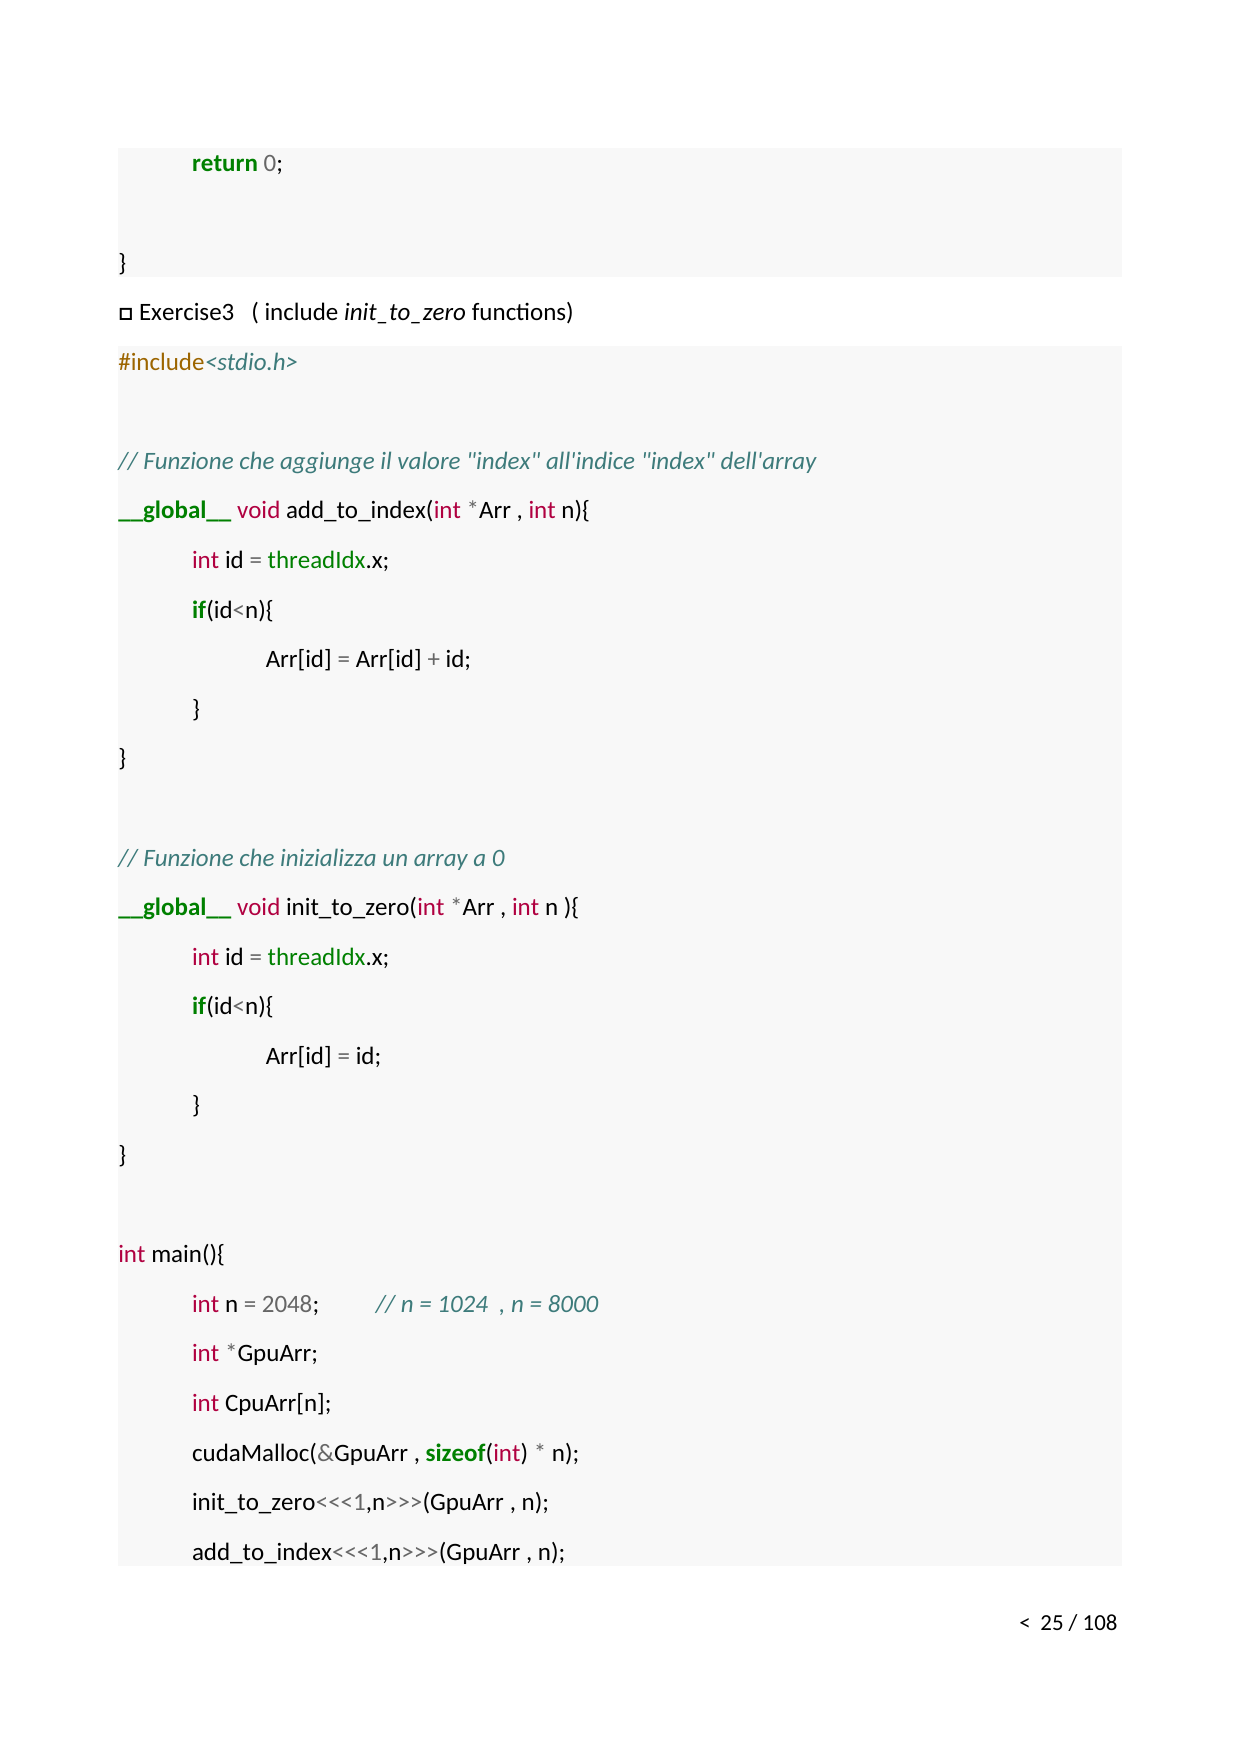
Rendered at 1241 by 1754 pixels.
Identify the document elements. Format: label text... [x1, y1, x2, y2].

text int CpuArr[n]; [118, 1387, 1122, 1418]
text __global__ void init_to_zero(int *Arr , int n ){ [118, 891, 1122, 922]
text return 0; [118, 148, 1122, 178]
text cudaMalloc(&GpuArr , sizeof(int) * n); [118, 1437, 1122, 1467]
text init_to_zero<<<1,n>>>(GpuArr , n); [118, 1486, 1122, 1517]
text Arr[id] = Arr[id] + id; [118, 643, 1122, 674]
text // Funzione che inizializza un array a 0 [118, 842, 1122, 872]
text add_to_index<<<1,n>>>(GpuArr , n); [118, 1536, 1122, 1566]
text int id = threadIdx.x; [118, 941, 1122, 971]
text } [118, 743, 1122, 773]
text if(id<n){ [118, 991, 1122, 1021]
text int *GpuArr; [118, 1338, 1122, 1368]
text int main(){ [118, 1238, 1122, 1269]
text } [118, 1139, 1122, 1170]
text } [118, 1090, 1122, 1120]
text #include<stdio.h> [118, 346, 1122, 376]
text Arr[id] = id; [118, 1040, 1122, 1071]
text int n = 2048; // n = 1024 , n = 8000 [118, 1288, 1122, 1318]
text } [118, 247, 1122, 277]
text if(id<n){ [118, 594, 1122, 624]
text // Funzione che aggiunge il valore "index" all'indice "index" dell'array [118, 445, 1122, 476]
text } [118, 693, 1122, 723]
text int id = threadIdx.x; [118, 544, 1122, 575]
text __global__ void add_to_index(int *Arr , int n){ [118, 495, 1122, 525]
text □ Exercise3 ( include init_to_zero functions) [118, 296, 1122, 327]
